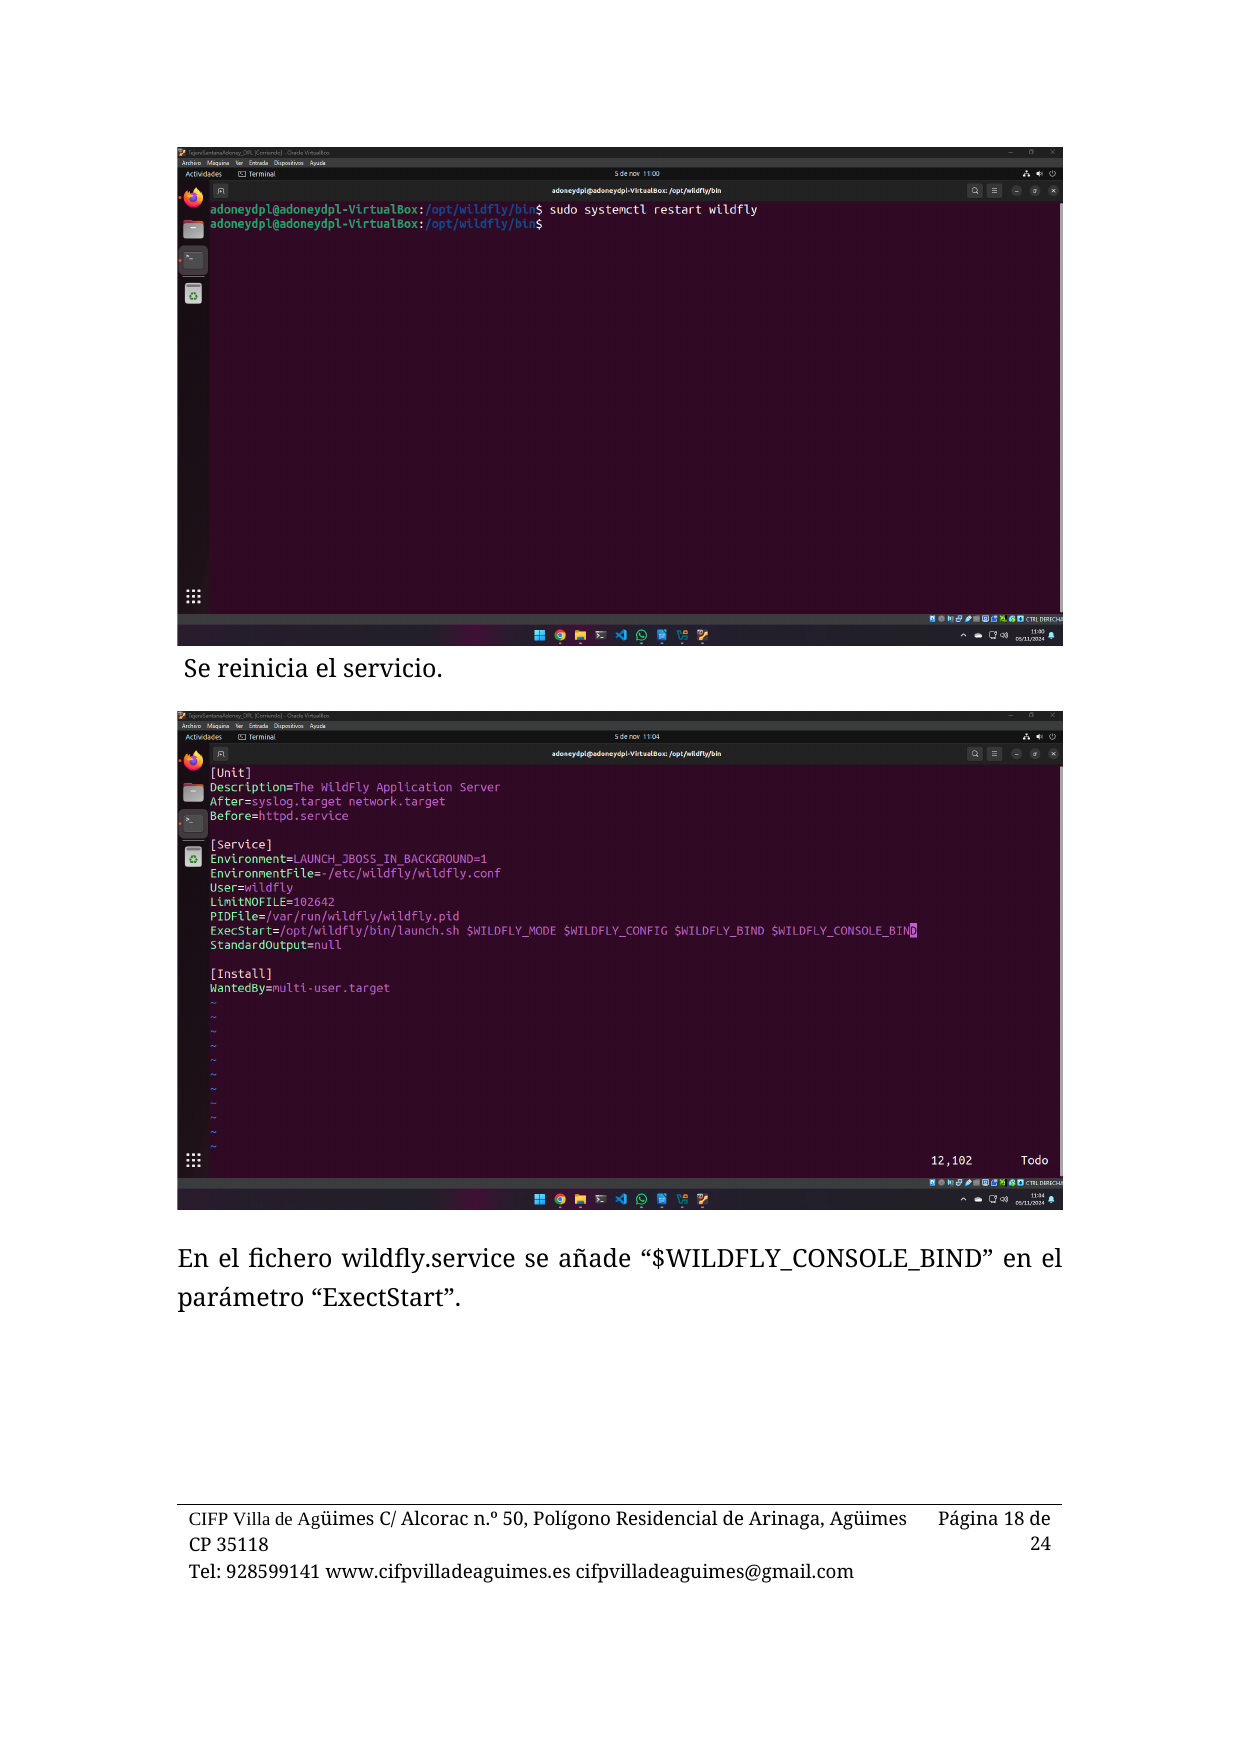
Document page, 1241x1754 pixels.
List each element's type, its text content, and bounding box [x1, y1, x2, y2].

text Se reinicia el servicio. [177, 646, 1063, 685]
text En el fichero wildfly.service se añade “$WILDFLY_CONSOLE_BIND” en el parámetro “ExectStart”. [177, 1210, 1063, 1313]
picture [177, 147, 1063, 646]
picture [177, 711, 1063, 1210]
